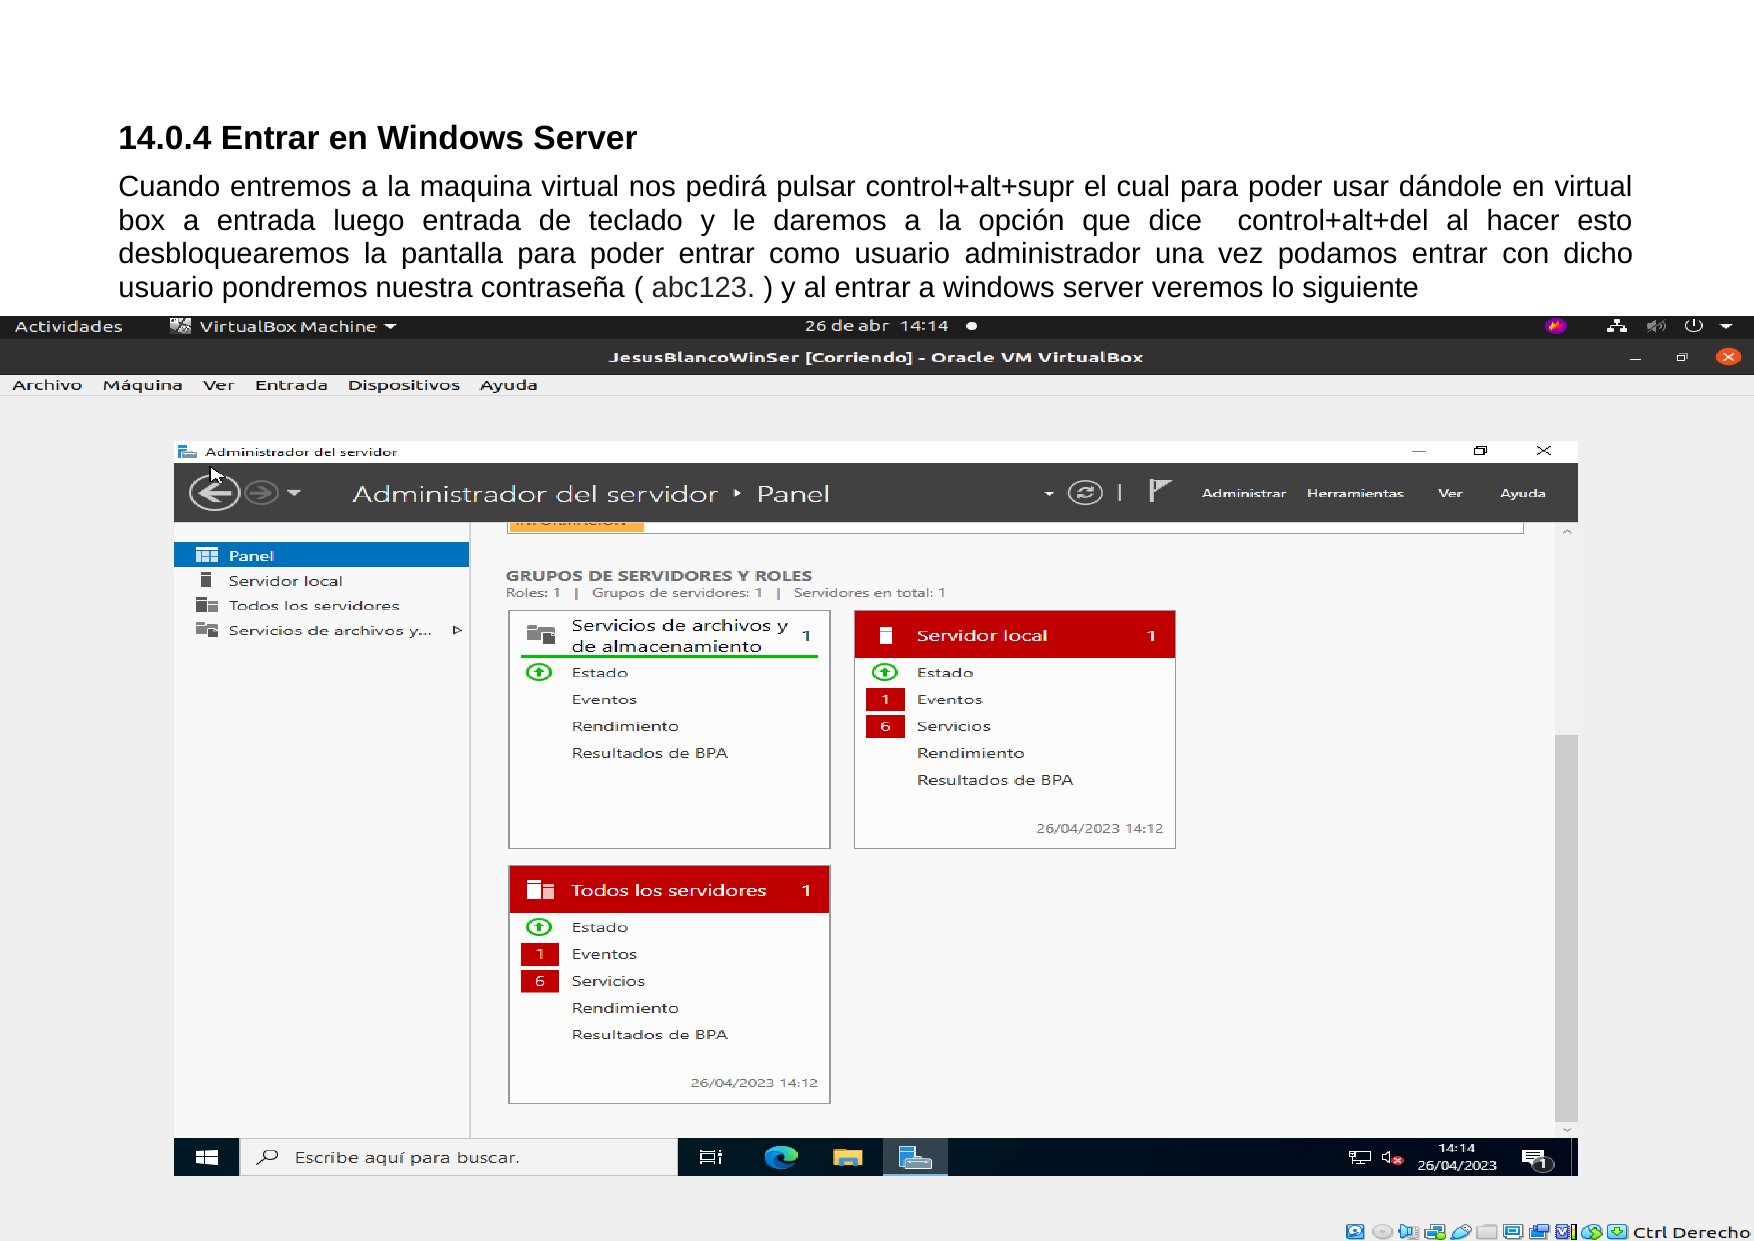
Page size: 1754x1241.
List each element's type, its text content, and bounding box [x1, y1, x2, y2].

text Cuando entremos a la maquina virtual nos pedirá pulsar control+alt+supr el cual para poder usar dándole en virtual box a entrada luego entrada de teclado y le daremos a la opción que dice control+alt+del al hacer esto desbloquearemos la pantalla para poder entrar como usuario administrador una vez podamos entrar con dicho usuario pondremos nuestra contraseña ( abc123. ) y al entrar a windows server veremos lo siguiente [118, 169, 1636, 303]
picture [0, 316, 1754, 1241]
subtitle 14.0.4 Entrar en Windows Server [118, 118, 1636, 157]
